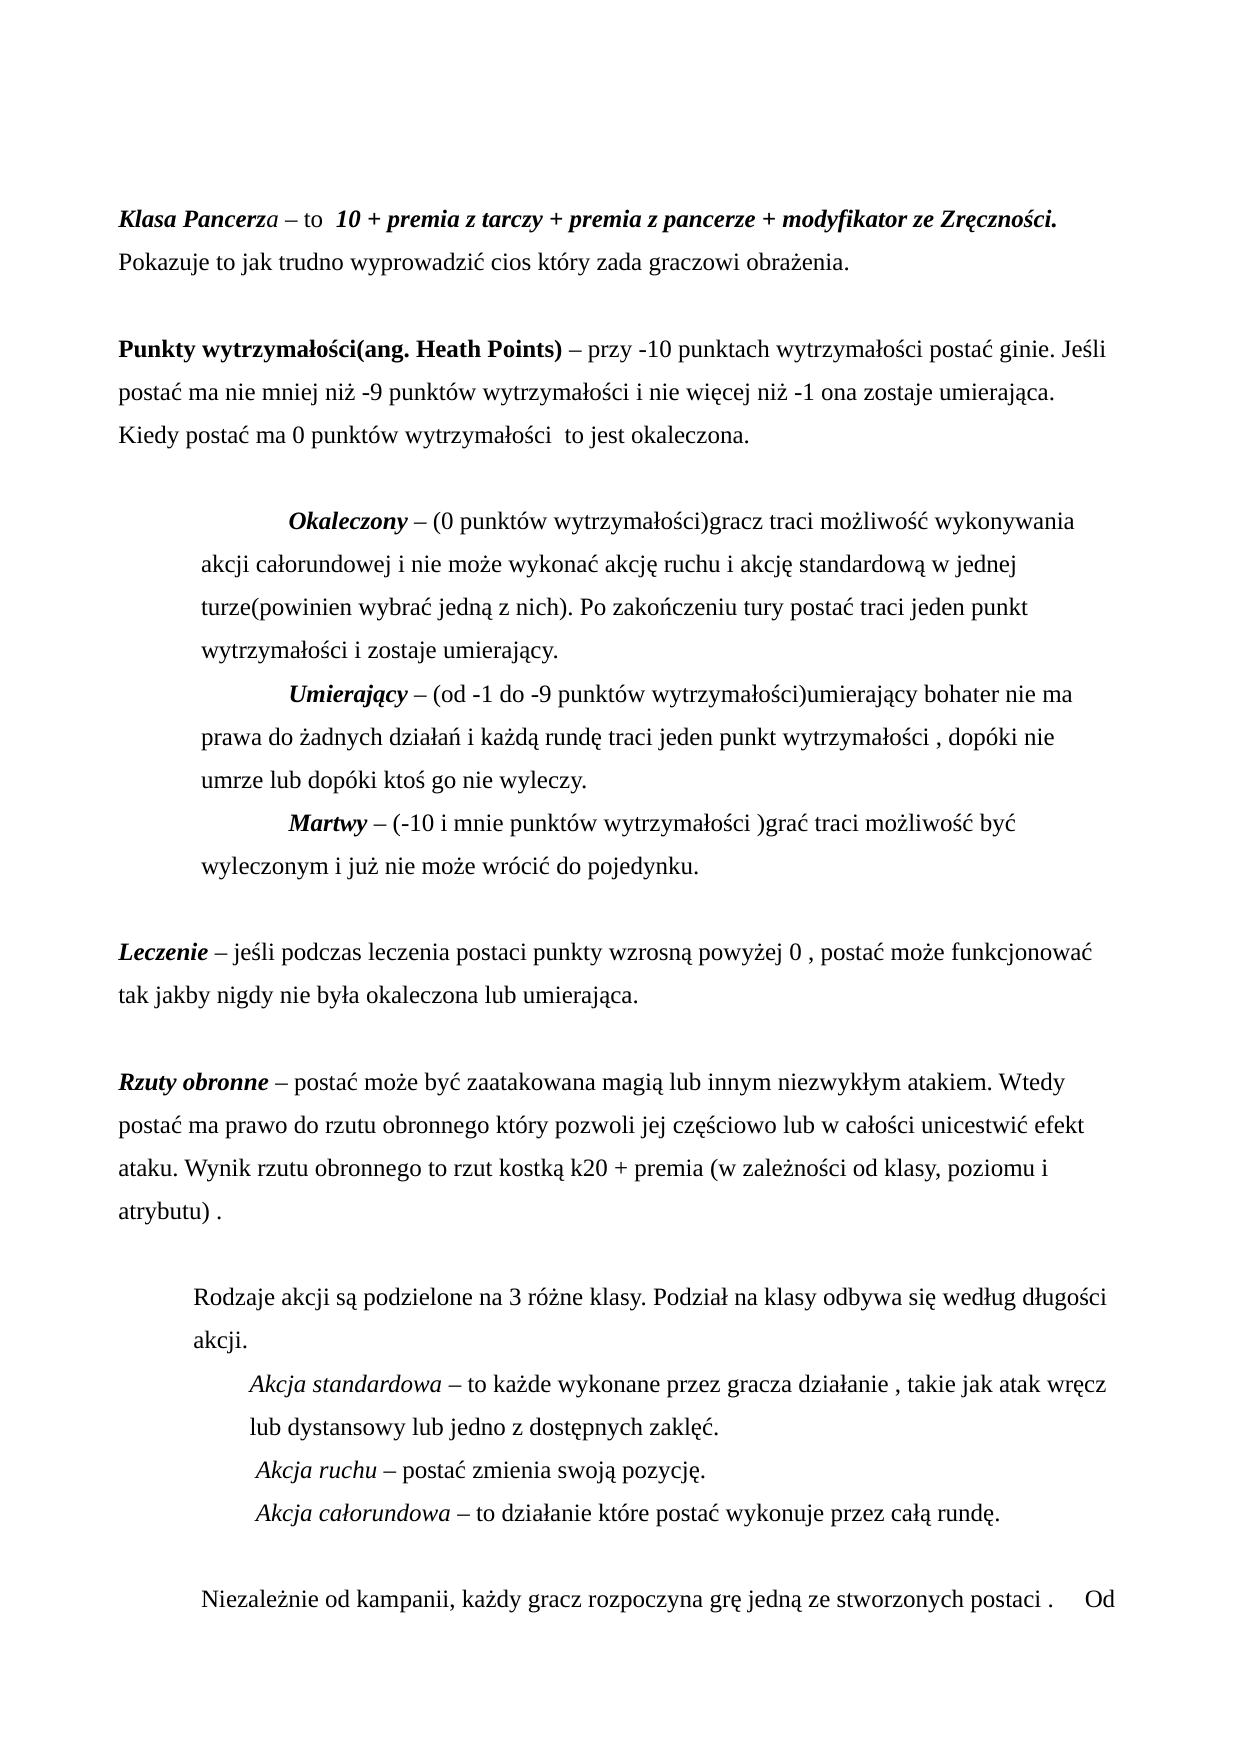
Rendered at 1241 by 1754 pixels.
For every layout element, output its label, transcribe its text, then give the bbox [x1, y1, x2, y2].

text Punkty wytrzymałości(ang. Heath Points) – przy -10 punktach wytrzymałości postać ginie. Jeśli postać ma nie mniej niż -9 punktów wytrzymałości i nie więcej niż -1 ona zostaje umierająca. Kiedy postać ma 0 punktów wytrzymałości to jest okaleczona. [118, 334, 1122, 449]
text Okaleczony – (0 punktów wytrzymałości)gracz traci możliwość wykonywania akcji całorundowej i nie może wykonać akcję ruchu i akcję standardową w jednej turze(powinien wybrać jedną z nich). Po zakończeniu tury postać traci jeden punkt wytrzymałości i zostaje umierający. [201, 506, 1122, 664]
text Niezależnie od kampanii, każdy gracz rozpoczyna grę jedną ze stworzonych postaci . Od [118, 1584, 1122, 1613]
text Rodzaje akcji są podzielone na 3 różne klasy. Podział na klasy odbywa się według długości akcji. [193, 1282, 1122, 1354]
text Martwy – (-10 i mnie punktów wytrzymałości )grać traci możliwość być wyleczonym i już nie może wrócić do pojedynku. [201, 808, 1122, 880]
text Akcja ruchu – postać zmienia swoją pozycję. Akcja całorundowa – to działanie które postać wykonuje przez całą rundę. [249, 1455, 1122, 1527]
text Umierający – (od -1 do -9 punktów wytrzymałości)umierający bohater nie ma prawa do żadnych działań i każdą rundę traci jeden punkt wytrzymałości , dopóki nie umrze lub dopóki ktoś go nie wyleczy. [201, 679, 1122, 794]
text Akcja standardowa – to każde wykonane przez gracza działanie , takie jak atak wręcz lub dystansowy lub jedno z dostępnych zaklęć. [249, 1369, 1122, 1441]
text Rzuty obronne – postać może być zaatakowana magią lub innym niezwykłym atakiem. Wtedy postać ma prawo do rzutu obronnego który pozwoli jej częściowo lub w całości unicestwić efekt ataku. Wynik rzutu obronnego to rzut kostką k20 + premia (w zależności od klasy, poziomu i atrybutu) . [118, 1067, 1122, 1225]
text Klasa Pancerza – to 10 + premia z tarczy + premia z pancerze + modyfikator ze Zręczności. Pokazuje to jak trudno wyprowadzić cios który zada graczowi obrażenia. [118, 204, 1122, 276]
text Leczenie – jeśli podczas leczenia postaci punkty wzrosną powyżej 0 , postać może funkcjonować tak jakby nigdy nie była okaleczona lub umierająca. [118, 937, 1122, 1009]
